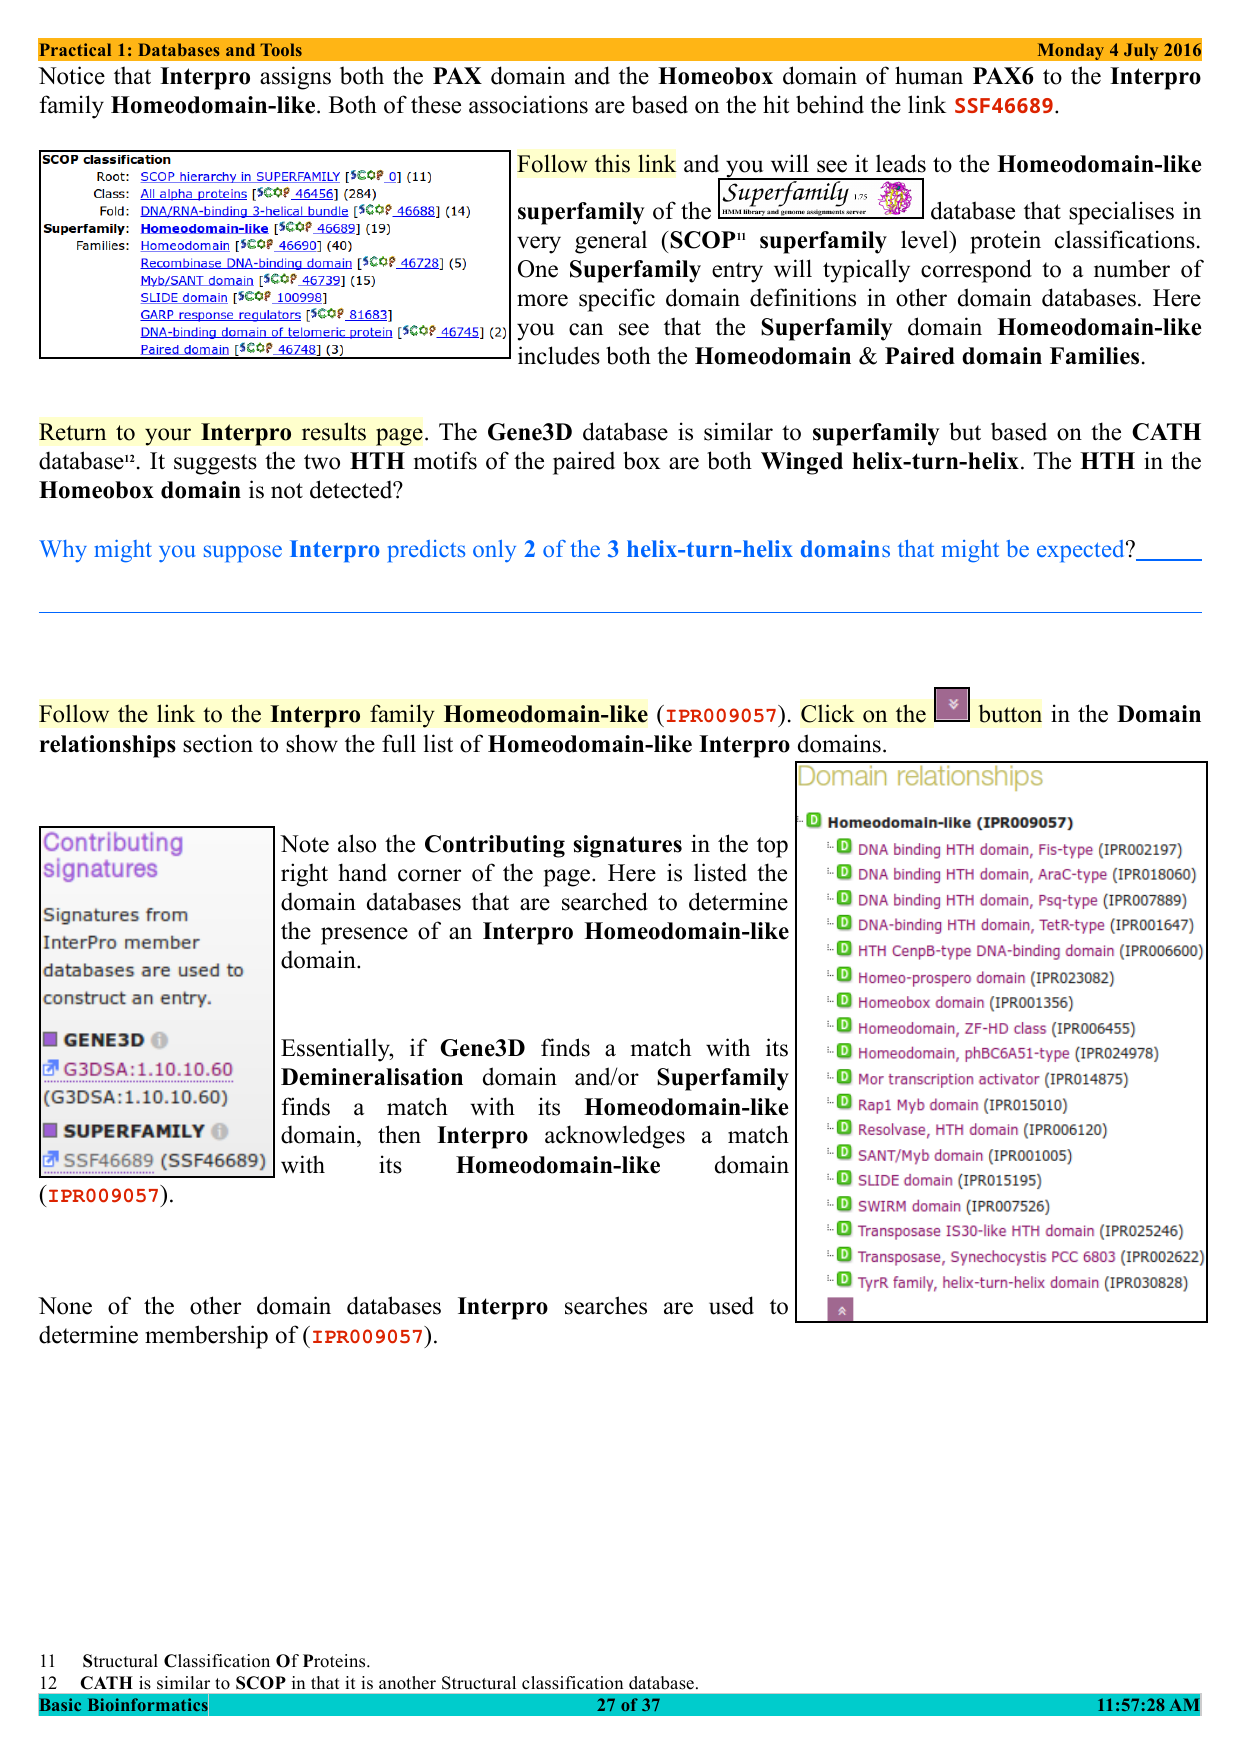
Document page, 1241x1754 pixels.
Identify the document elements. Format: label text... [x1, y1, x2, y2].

picture [797, 763, 1206, 1321]
text None of the other domain databases Interpro searches are used to determine membership of (IPR009057). [38, 1291, 1202, 1350]
picture [41, 828, 273, 1176]
picture [41, 152, 509, 357]
text Notice that Interpro assigns both the PAX domain and the Homeobox domain of human PAX6 to the Interpro family Homeodomain-like. Both of these associations are based on the hit behind the link SSF46689. [38, 61, 1202, 119]
picture [936, 689, 968, 720]
text Note also the Contributing signatures in the top right hand corner of the page. Here is listed the domain databases that are searched to determine the presence of an Interpro Homeodomain-like domain. [275, 829, 795, 974]
text CATH is similar to SCOP in that it is another Structural classification database. [38, 1671, 1202, 1693]
text Follow this link and you will see it leads to the Homeodomain-like superfamily of thedatabase that specialises in very general (SCOP superfamily level) protein classifications. One Superfamily entry will typically correspond to a number of more specific domain definitions in other domain databases. Here you can see that the Superfamily domain Homeodomain-like includes both the Homeodomain & Paired domain Families. [38, 149, 1202, 370]
text Follow the link to the Interpro family Homeodomain-like (IPR009057). Click on the button in the Domain relationships section to show the full list of Homeodomain-like Interpro domains. [38, 687, 1202, 758]
picture [720, 180, 922, 217]
text Essentially, if Gene3D finds a match with its Demineralisation domain and/or Superfamily finds a match with its Homeodomain-like domain, then Interpro acknowledges a match with its Homeodomain-like domain (IPR009057). [38, 1033, 795, 1208]
text Return to your Interpro results page. The Gene3D database is similar to superfamily but based on the CATH database. It suggests the two HTH motifs of the paired box are both Winged helix-turn-helix. The HTH in the Homeobox domain is not detected? [38, 417, 1202, 504]
text Why might you suppose Interpro predicts only 2 of the 3 helix-turn-helix domains that might be expected? [38, 534, 1202, 563]
text Structural Classification Of Proteins. [38, 1649, 1202, 1671]
